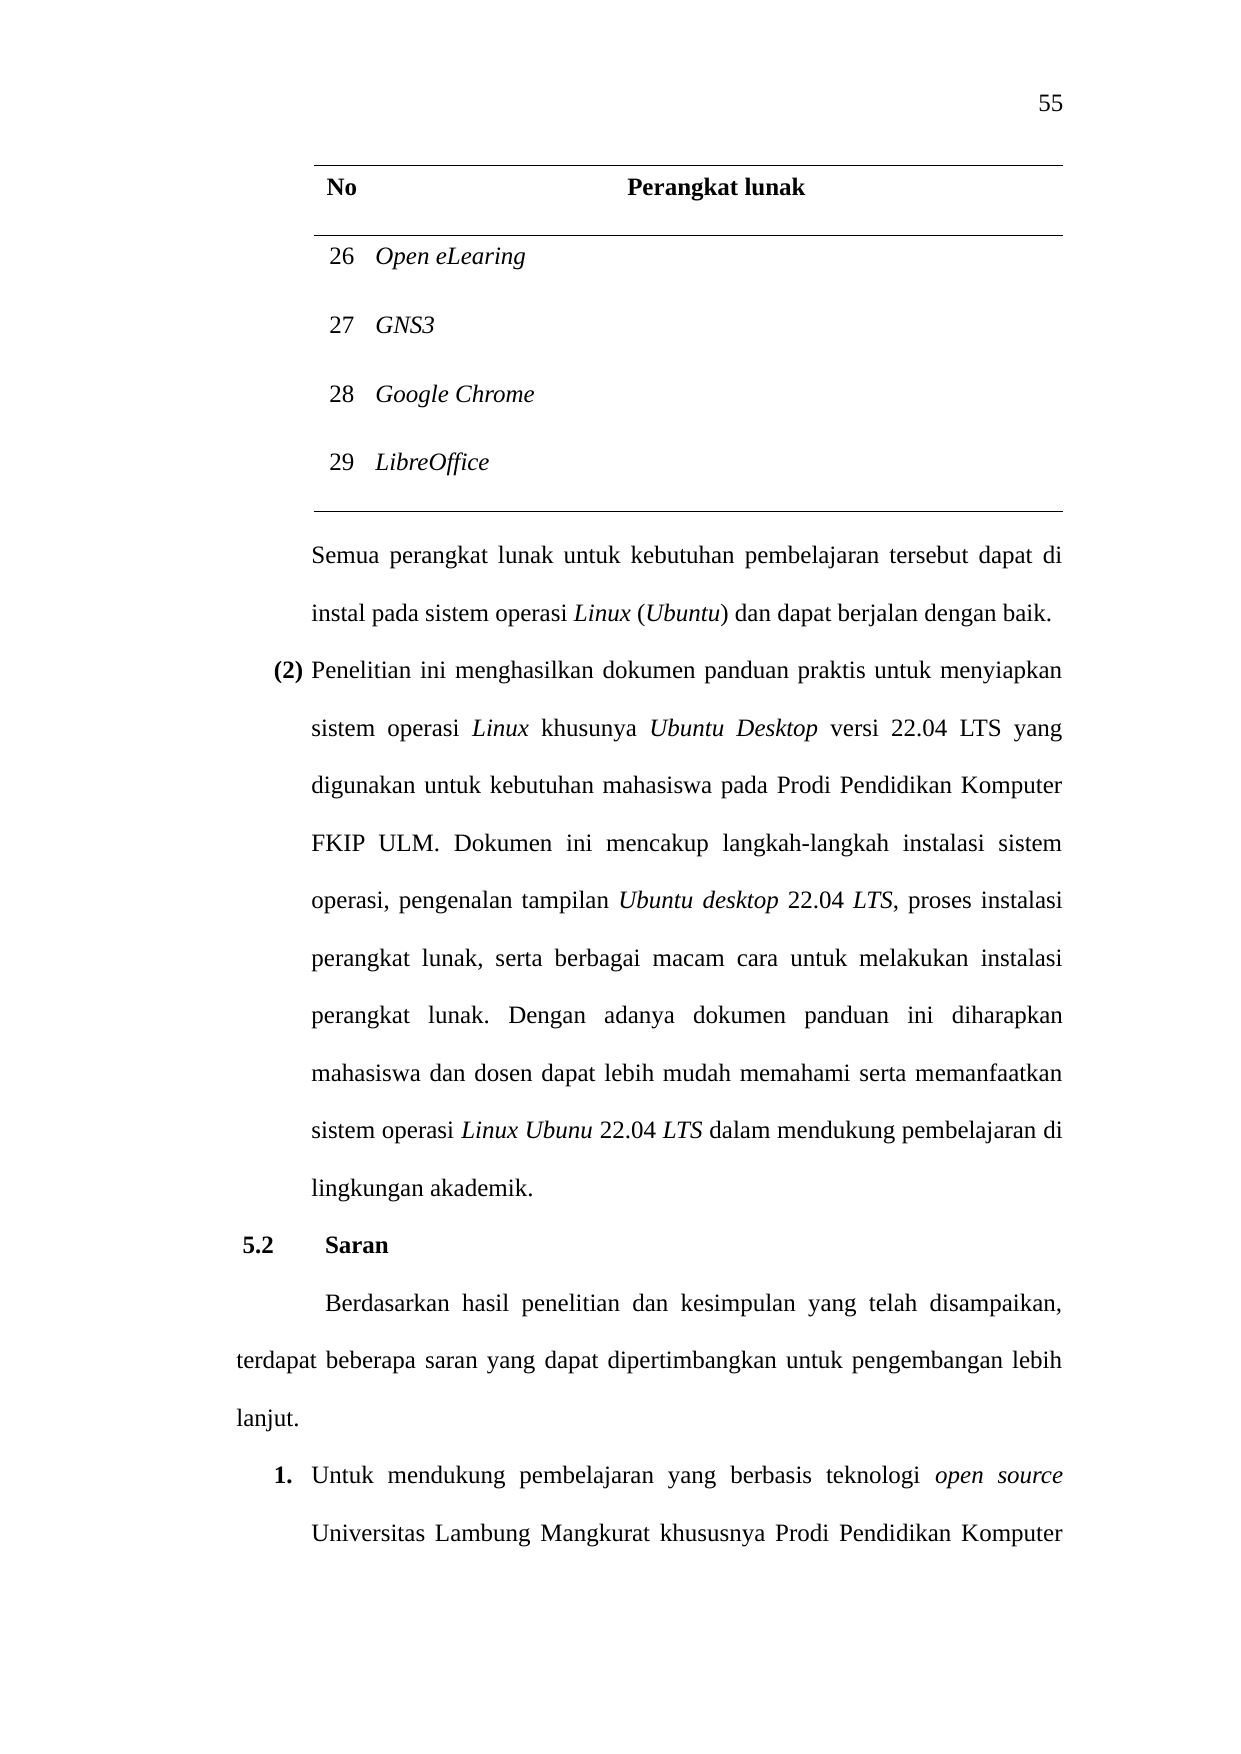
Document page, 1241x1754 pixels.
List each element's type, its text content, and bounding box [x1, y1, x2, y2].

list Penelitian ini menghasilkan dokumen panduan praktis untuk menyiapkan sistem operasi Linux khusunya Ubuntu Desktop versi 22.04 LTS yang digunakan untuk kebutuhan mahasiswa pada Prodi Pendidikan Komputer FKIP ULM. Dokumen ini mencakup langkah-langkah instalasi sistem operasi, pengenalan tampilan Ubuntu desktop 22.04 LTS, proses instalasi perangkat lunak, serta berbagai macam cara untuk melakukan instalasi perangkat lunak. Dengan adanya dokumen panduan ini diharapkan mahasiswa dan dosen dapat lebih mudah memahami serta memanfaatkan sistem operasi Linux Ubunu 22.04 LTS dalam mendukung pembelajaran di lingkungan akademik. [274, 655, 1063, 1201]
table_cell 26 [314, 236, 369, 304]
table_cell LibreOffice [369, 442, 1063, 511]
list Untuk mendukung pembelajaran yang berbasis teknologi open source Universitas Lambung Mangkurat khususnya Prodi Pendidikan Komputer [274, 1460, 1063, 1546]
table_cell 27 [314, 304, 369, 373]
table_cell Open eLearing [369, 236, 1063, 304]
table_header Perangkat lunak [369, 166, 1063, 235]
table_header No [314, 166, 369, 235]
subtitle Saran [236, 1230, 1063, 1259]
table_cell GNS3 [369, 304, 1063, 373]
text Berdasarkan hasil penelitian dan kesimpulan yang telah disampaikan, terdapat beberapa saran yang dapat dipertimbangkan untuk pengembangan lebih lanjut. [236, 1288, 1063, 1431]
table_cell 28 [314, 373, 369, 442]
table_cell Google Chrome [369, 373, 1063, 442]
text Semua perangkat lunak untuk kebutuhan pembelajaran tersebut dapat di instal pada sistem operasi Linux (Ubuntu) dan dapat berjalan dengan baik. [311, 540, 1063, 626]
table_cell 29 [314, 442, 369, 511]
